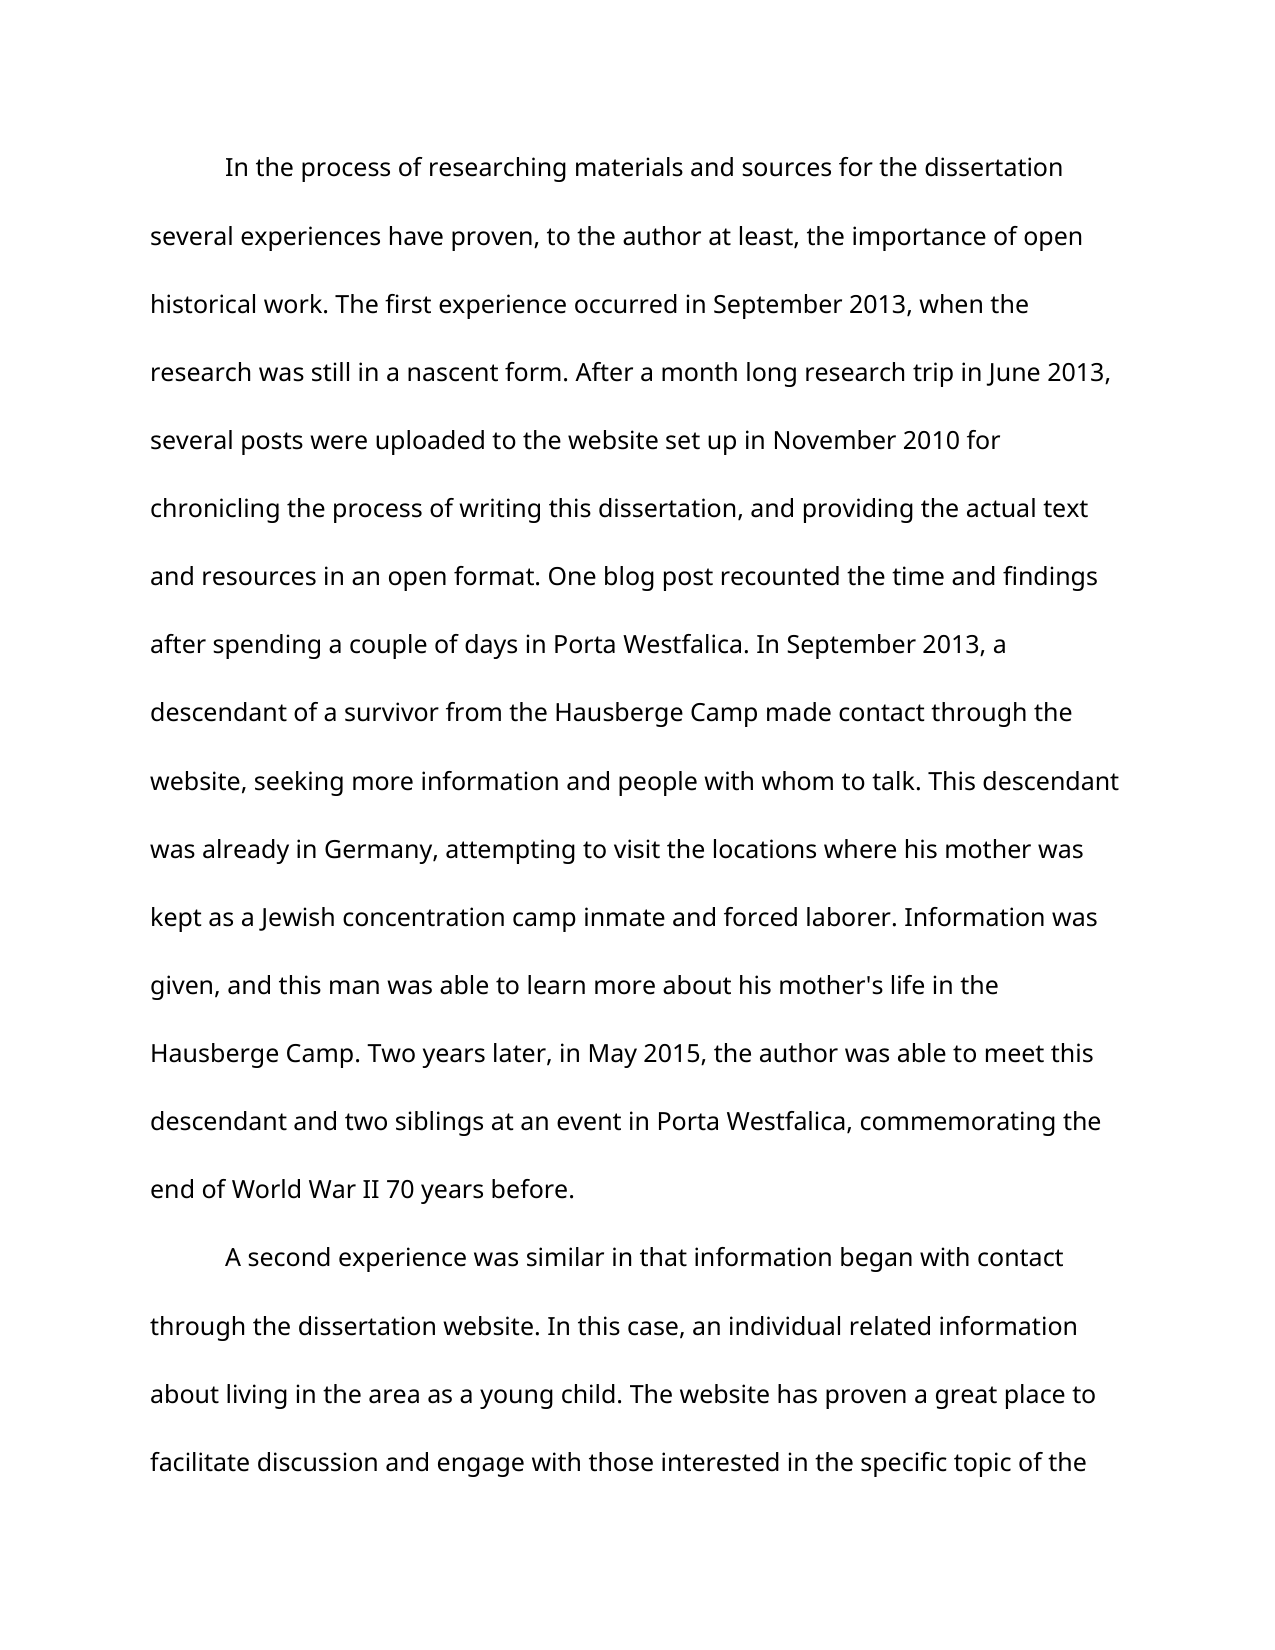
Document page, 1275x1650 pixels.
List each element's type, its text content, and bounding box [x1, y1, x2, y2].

text In the process of researching materials and sources for the dissertation several experiences have proven, to the author at least, the importance of open historical work. The first experience occurred in September 2013, when the research was still in a nascent form. After a month long research trip in June 2013, several posts were uploaded to the website set up in November 2010 for chronicling the process of writing this dissertation, and providing the actual text and resources in an open format. One blog post recounted the time and findings after spending a couple of days in Porta Westfalica. In September 2013, a descendant of a survivor from the Hausberge Camp made contact through the website, seeking more information and people with whom to talk. This descendant was already in Germany, attempting to visit the locations where his mother was kept as a Jewish concentration camp inmate and forced laborer. Information was given, and this man was able to learn more about his mother's life in the Hausberge Camp. Two years later, in May 2015, the author was able to meet this descendant and two siblings at an event in Porta Westfalica, commemorating the end of World War II 70 years before. [150, 150, 1125, 1206]
text A second experience was similar in that information began with contact through the dissertation website. In this case, an individual related information about living in the area as a young child. The website has proven a great place to facilitate discussion and engage with those interested in the specific topic of the [150, 1240, 1125, 1478]
